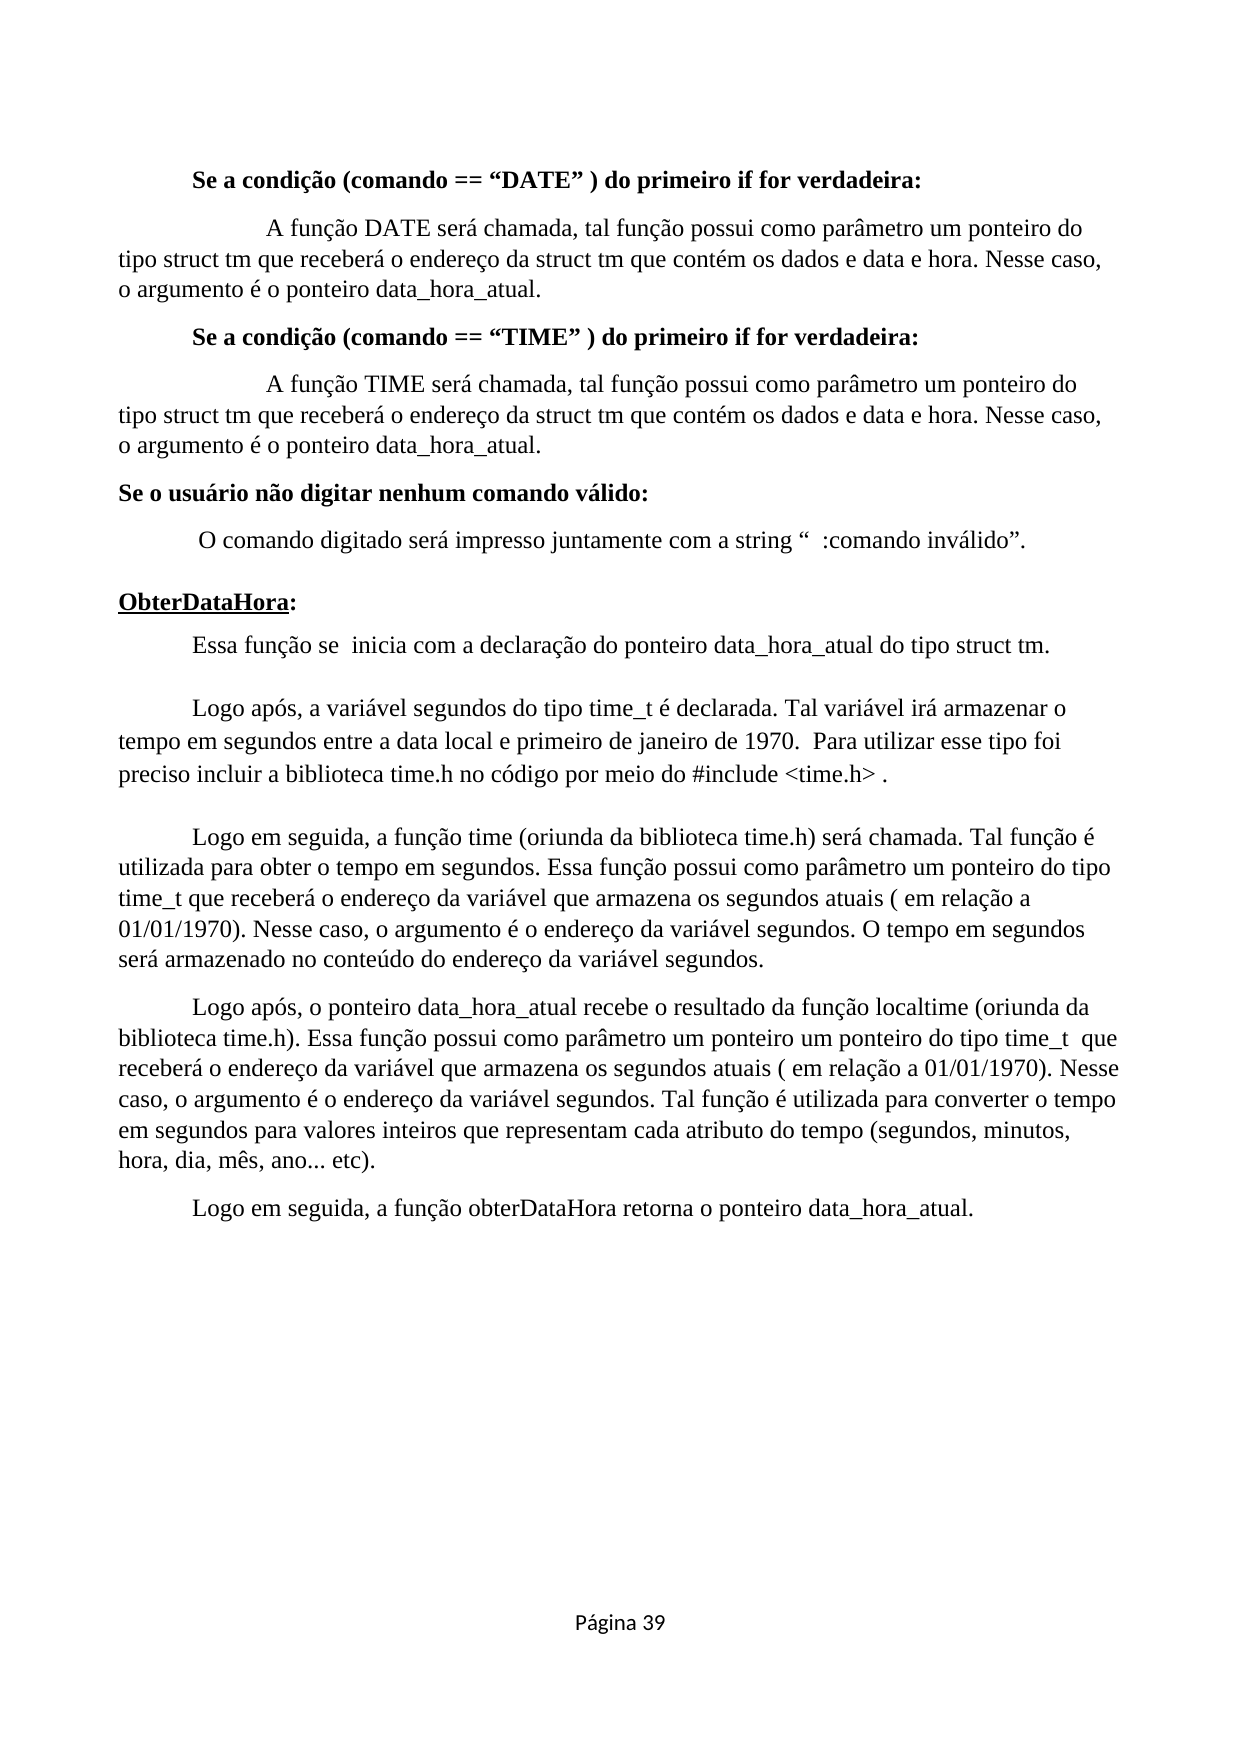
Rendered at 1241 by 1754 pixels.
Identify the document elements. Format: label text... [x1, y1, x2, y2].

text A função DATE será chamada, tal função possui como parâmetro um ponteiro do tipo struct tm que receberá o endereço da struct tm que contém os dados e data e hora. Nesse caso, o argumento é o ponteiro data_hora_atual. [118, 213, 1122, 303]
subtitle ObterDataHora: [118, 587, 1122, 616]
text Logo após, a variável segundos do tipo time_t é declarada. Tal variável irá armazenar o tempo em segundos entre a data local e primeiro de janeiro de 1970. Para utilizar esse tipo foi preciso incluir a biblioteca time.h no código por meio do #include <time.h> . [118, 693, 1122, 788]
text Logo em seguida, a função obterDataHora retorna o ponteiro data_hora_atual. [118, 1193, 1122, 1222]
text O comando digitado será impresso juntamente com a string “ :comando inválido”. [118, 525, 1122, 554]
text Logo em seguida, a função time (oriunda da biblioteca time.h) será chamada. Tal função é utilizada para obter o tempo em segundos. Essa função possui como parâmetro um ponteiro do tipo time_t que receberá o endereço da variável que armazena os segundos atuais ( em relação a 01/01/1970). Nesse caso, o argumento é o endereço da variável segundos. O tempo em segundos será armazenado no conteúdo do endereço da variável segundos. [118, 822, 1122, 973]
text Se o usuário não digitar nenhum comando válido: [118, 478, 1122, 507]
text Se a condição (comando == “DATE” ) do primeiro if for verdadeira: [118, 166, 1122, 194]
text Logo após, o ponteiro data_hora_atual recebe o resultado da função localtime (oriunda da biblioteca time.h). Essa função possui como parâmetro um ponteiro um ponteiro do tipo time_t que receberá o endereço da variável que armazena os segundos atuais ( em relação a 01/01/1970). Nesse caso, o argumento é o endereço da variável segundos. Tal função é utilizada para converter o tempo em segundos para valores inteiros que representam cada atributo do tempo (segundos, minutos, hora, dia, mês, ano... etc). [118, 992, 1122, 1174]
text A função TIME será chamada, tal função possui como parâmetro um ponteiro do tipo struct tm que receberá o endereço da struct tm que contém os dados e data e hora. Nesse caso, o argumento é o ponteiro data_hora_atual. [118, 369, 1122, 459]
text Essa função se inicia com a declaração do ponteiro data_hora_atual do tipo struct tm. [118, 631, 1122, 659]
text Se a condição (comando == “TIME” ) do primeiro if for verdadeira: [118, 322, 1122, 351]
